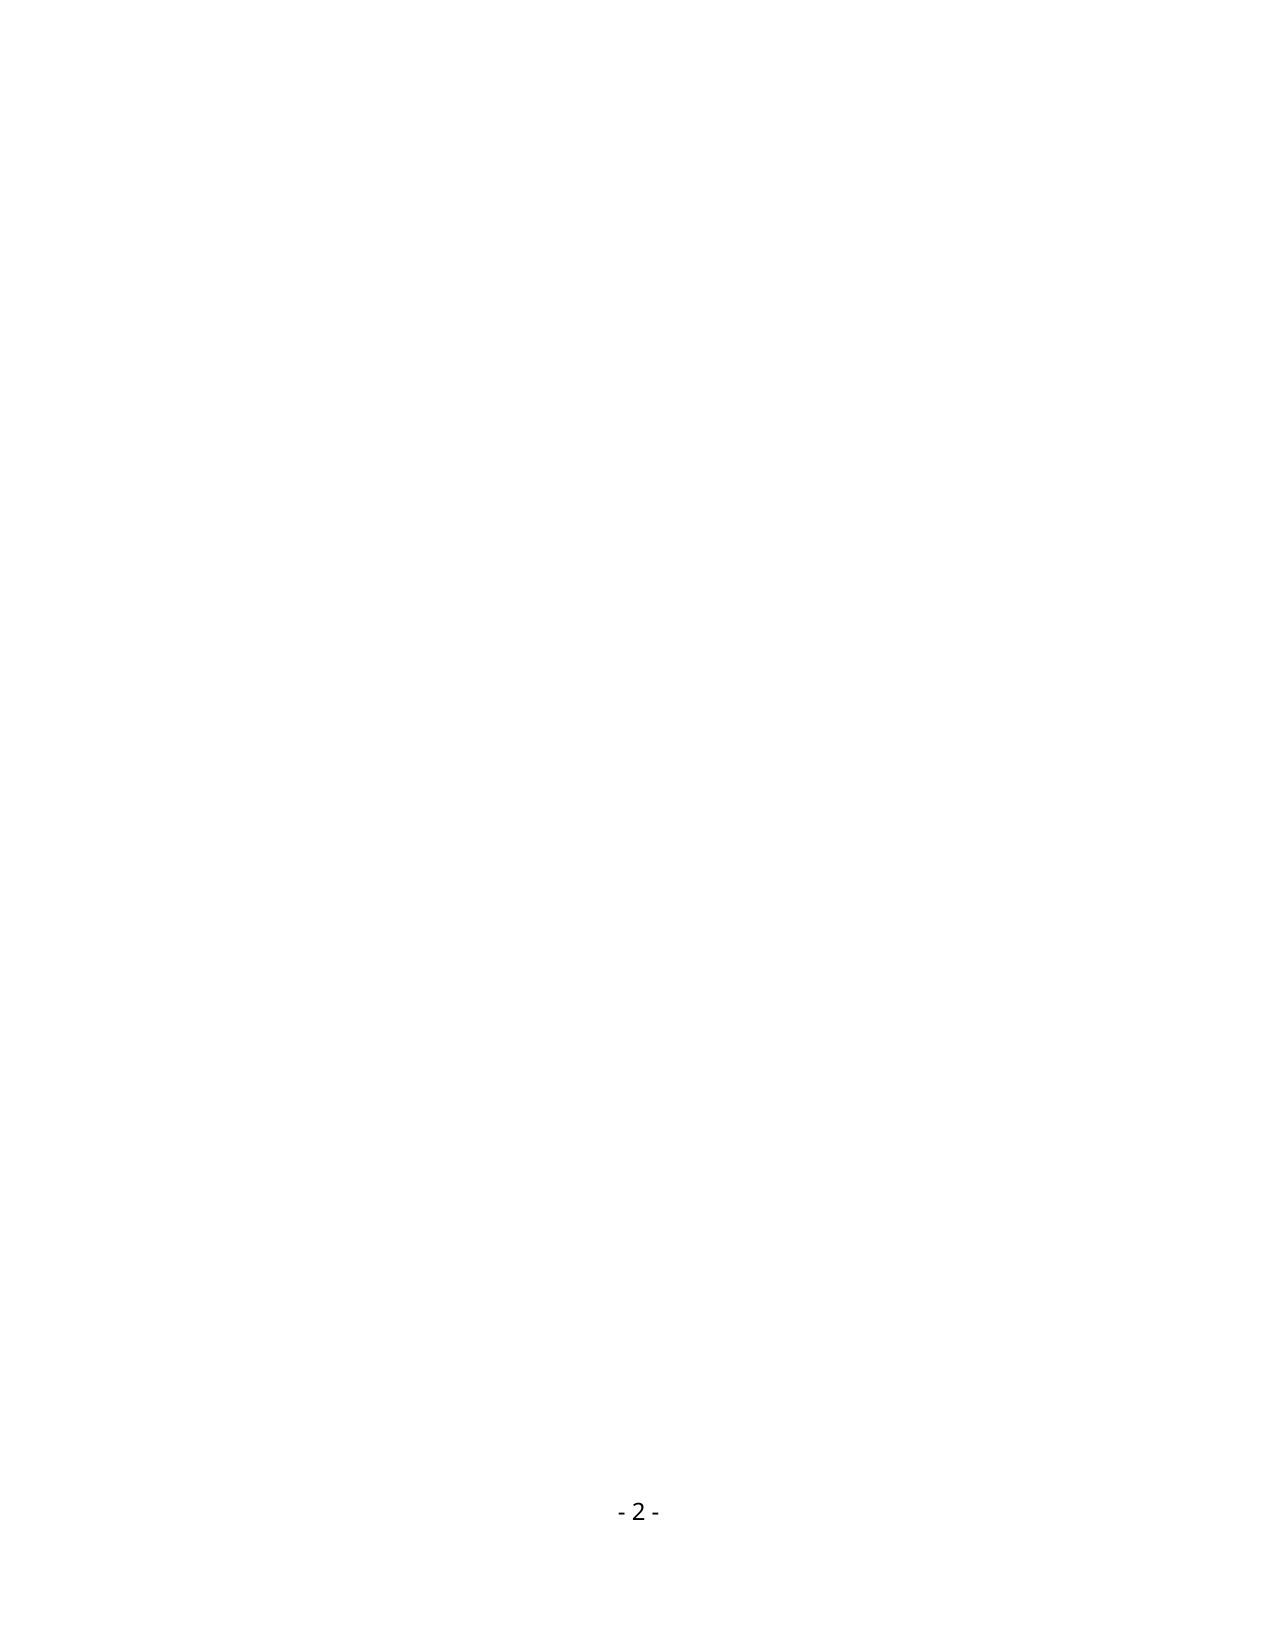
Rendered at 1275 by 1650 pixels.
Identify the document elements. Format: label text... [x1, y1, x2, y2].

text - 2 - [150, 1494, 1127, 1527]
